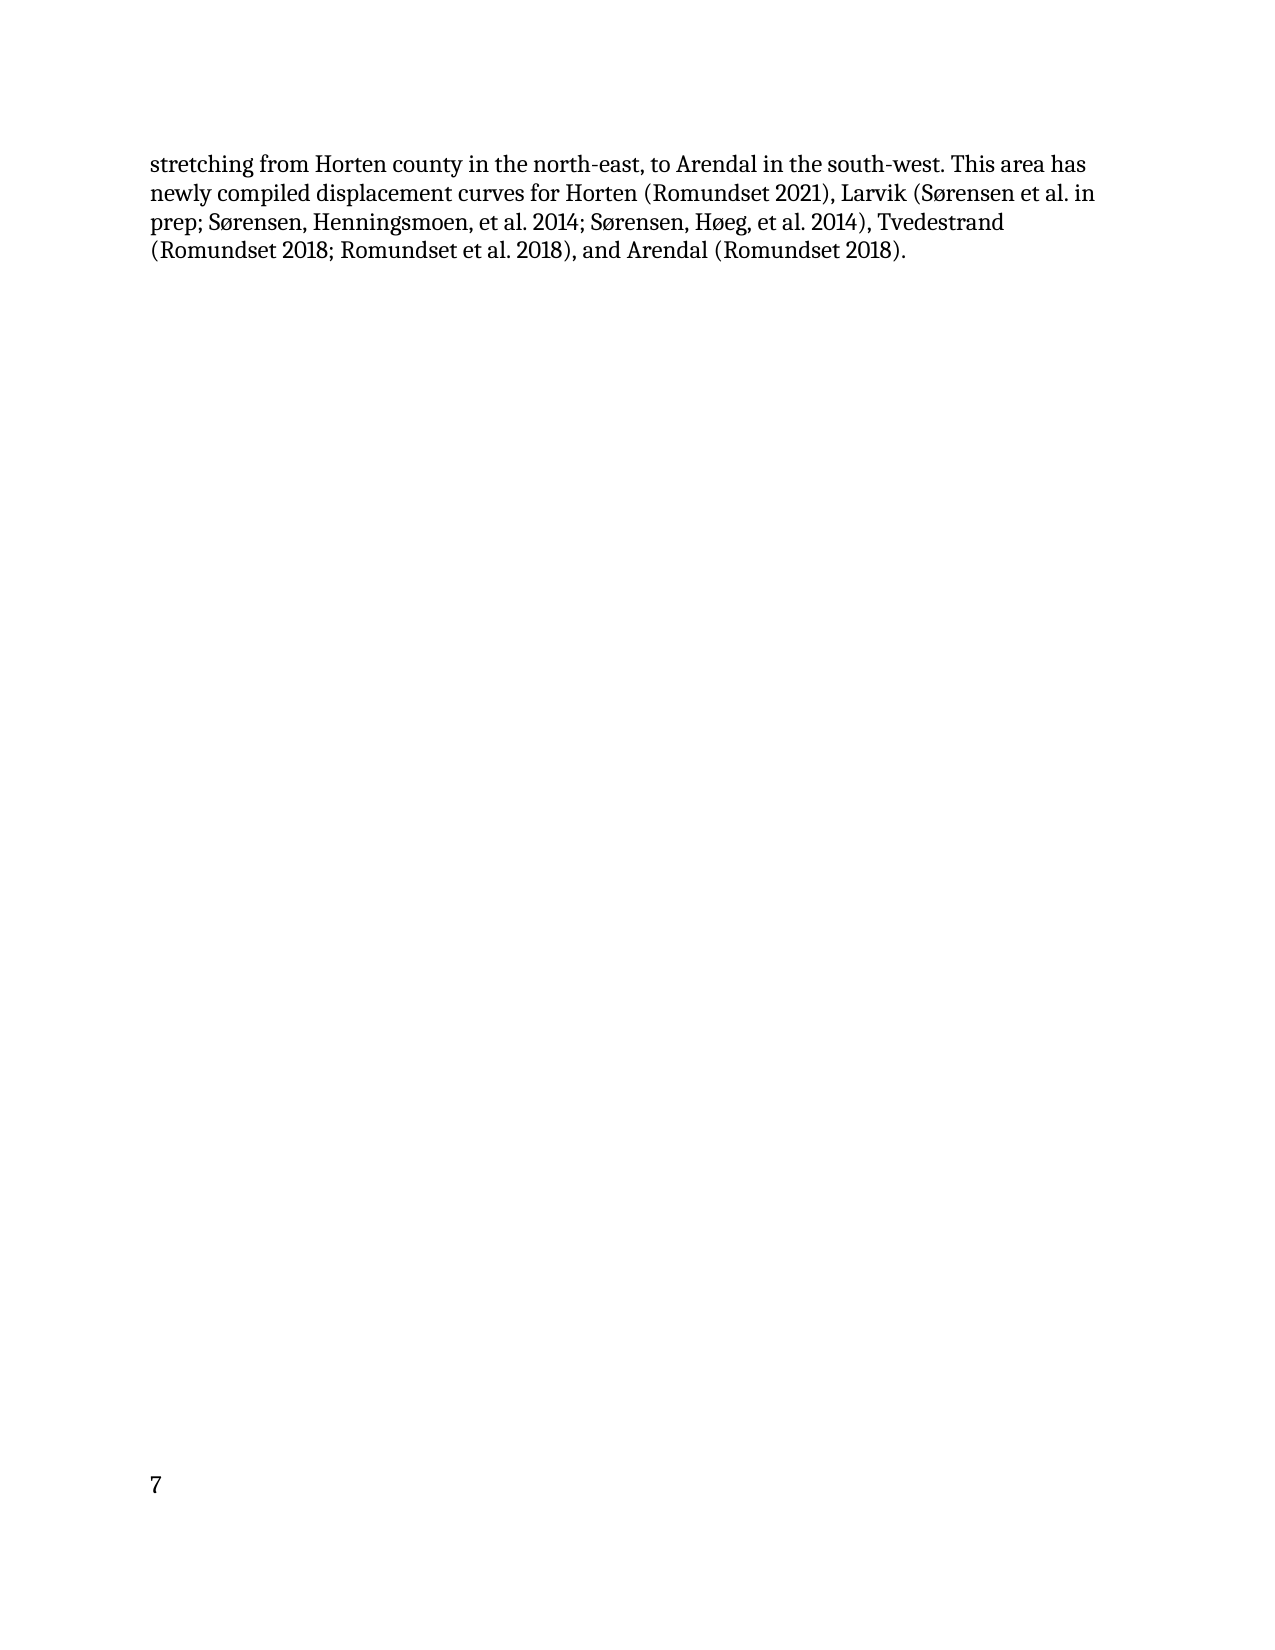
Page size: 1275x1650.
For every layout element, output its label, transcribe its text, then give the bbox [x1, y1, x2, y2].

text stretching from Horten county in the north-east, to Arendal in the south-west. This area has newly compiled displacement curves for Horten (Romundset 2021), Larvik (Sørensen et al. in prep; Sørensen, Henningsmoen, et al. 2014; Sørensen, Høeg, et al. 2014), Tvedestrand (Romundset 2018; Romundset et al. 2018), and Arendal (Romundset 2018). [150, 150, 1125, 265]
